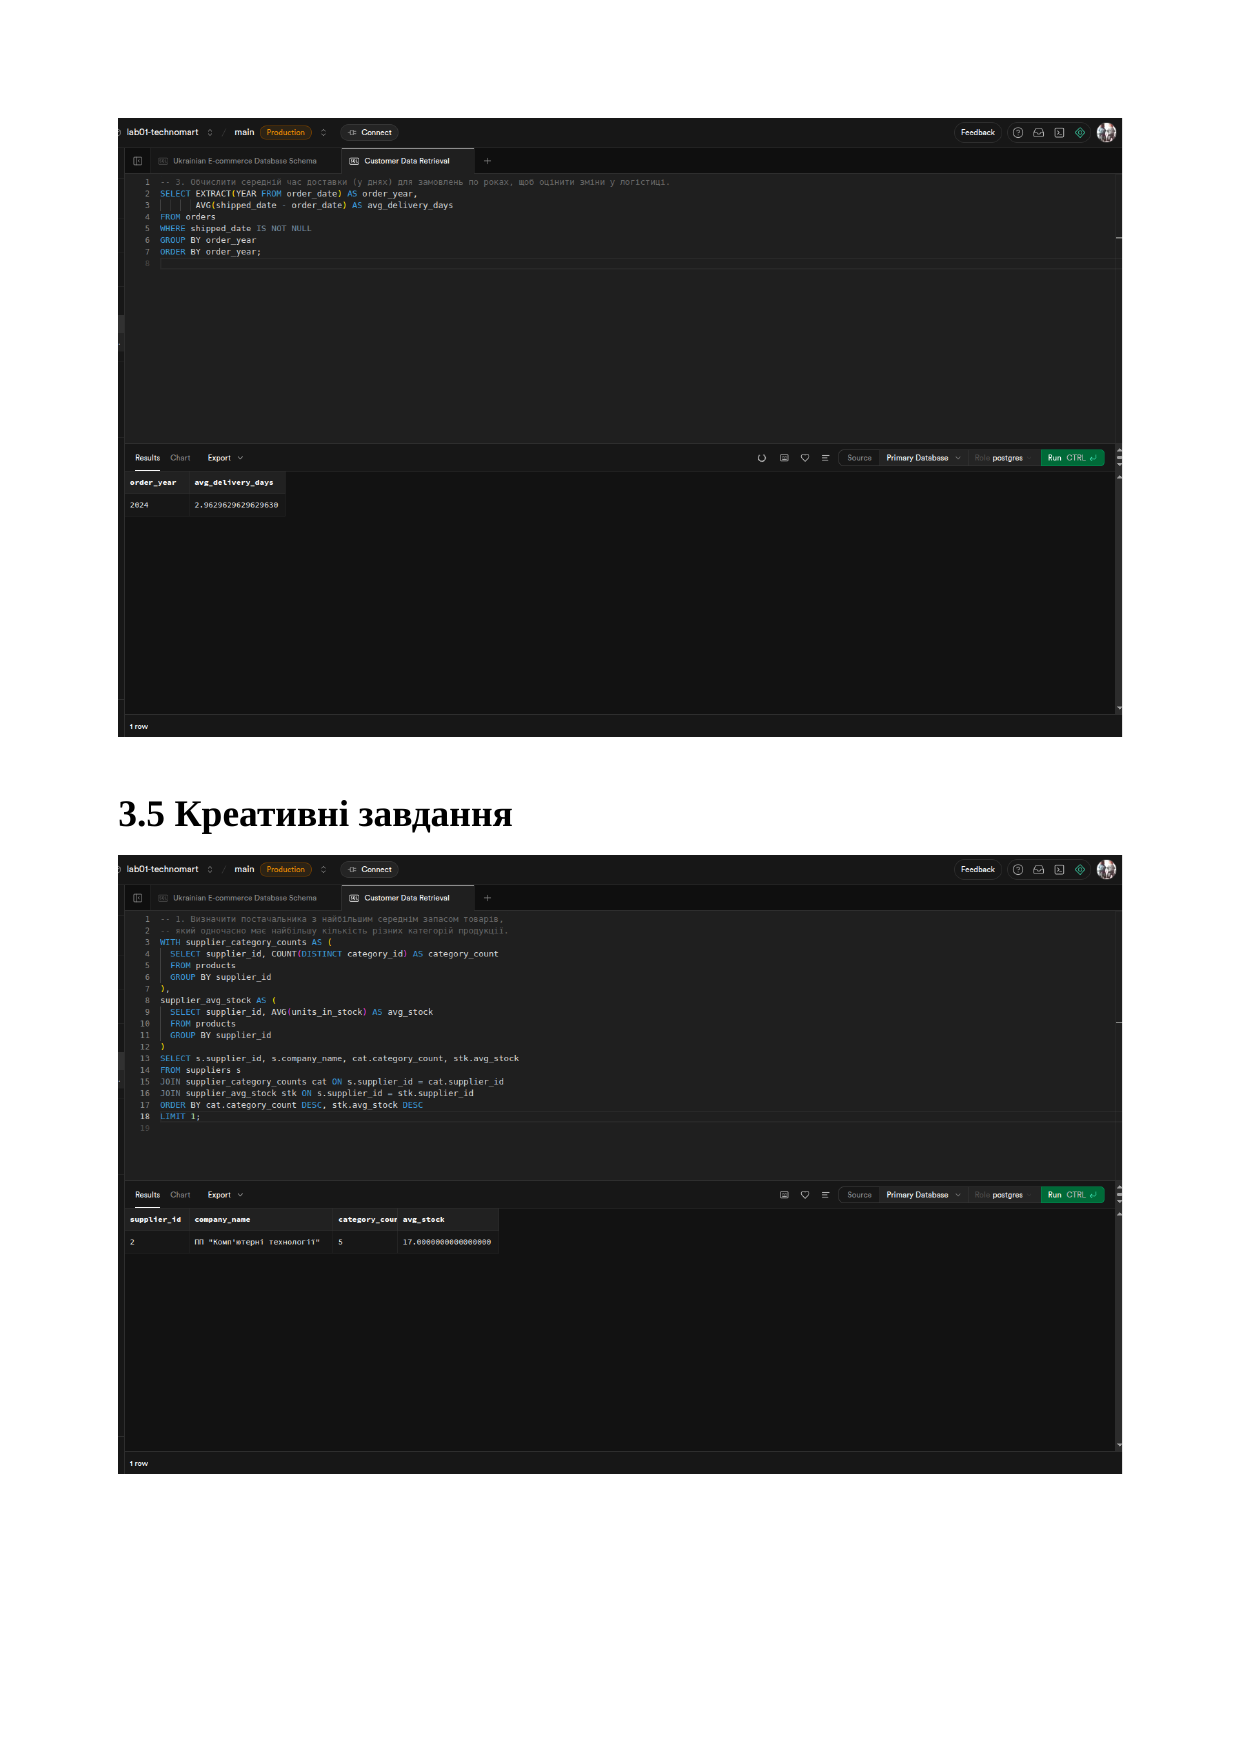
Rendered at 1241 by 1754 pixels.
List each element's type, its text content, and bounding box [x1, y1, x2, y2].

picture [118, 855, 1123, 1474]
picture [118, 118, 1123, 737]
text 3.5 Креативні завдання [118, 791, 1122, 834]
